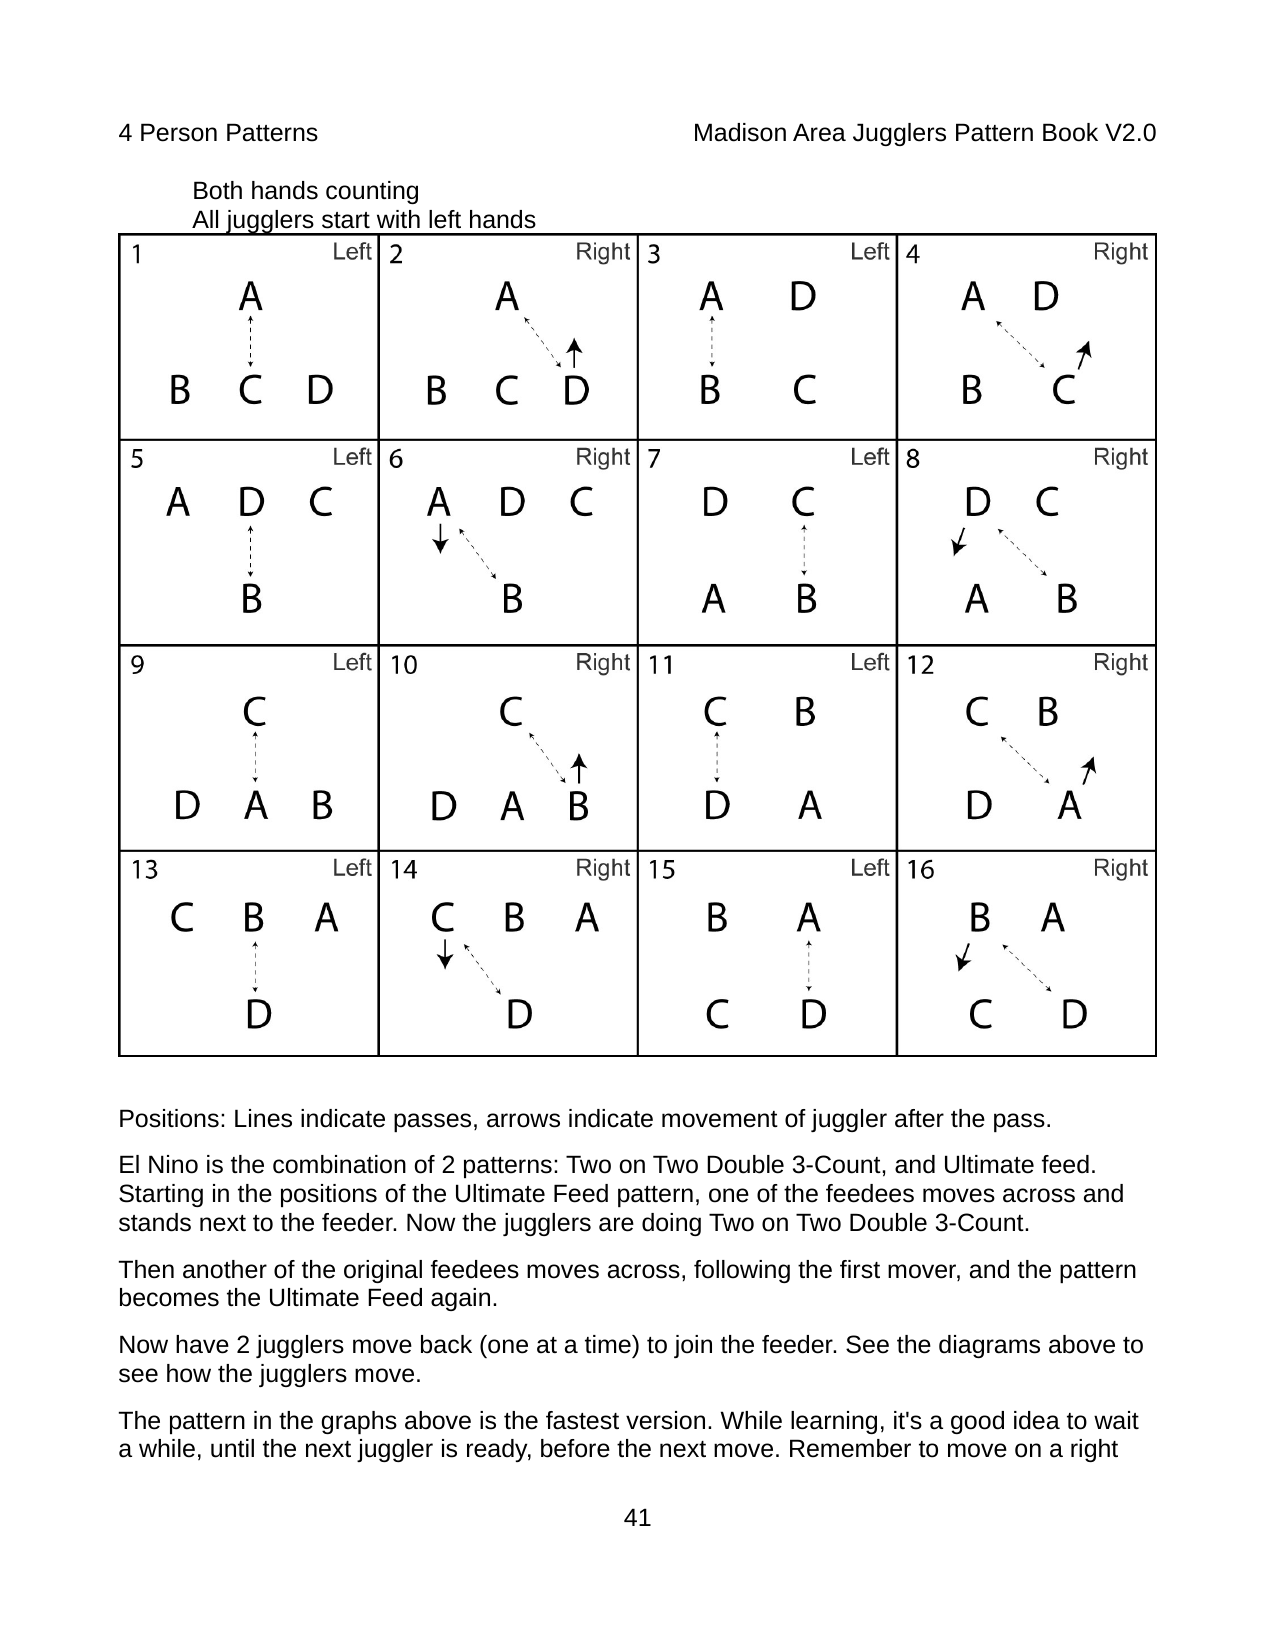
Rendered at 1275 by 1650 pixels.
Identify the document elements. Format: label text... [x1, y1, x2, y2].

text El Nino is the combination of 2 patterns: Two on Two Double 3-Count, and Ultimate feed. Starting in the positions of the Ultimate Feed pattern, one of the feedees moves across and stands next to the feeder. Now the jugglers are doing Two on Two Double 3-Count. [118, 1150, 1157, 1237]
text Positions: Lines indicate passes, arrows indicate movement of juggler after the pass. [118, 1104, 1157, 1132]
picture [118, 233, 1157, 1057]
text Then another of the original feedees moves across, following the first mover, and the pattern becomes the Ultimate Feed again. [118, 1255, 1157, 1312]
text Now have 2 jugglers move back (one at a time) to join the feeder. See the diagrams above to see how the jugglers move. [118, 1330, 1157, 1388]
text Both hands counting [118, 176, 1157, 205]
text The pattern in the graphs above is the fastest version. While learning, it's a good idea to wait a while, until the next juggler is ready, before the next move. Remember to move on a right [118, 1406, 1157, 1463]
text All jugglers start with left hands [118, 205, 1157, 233]
